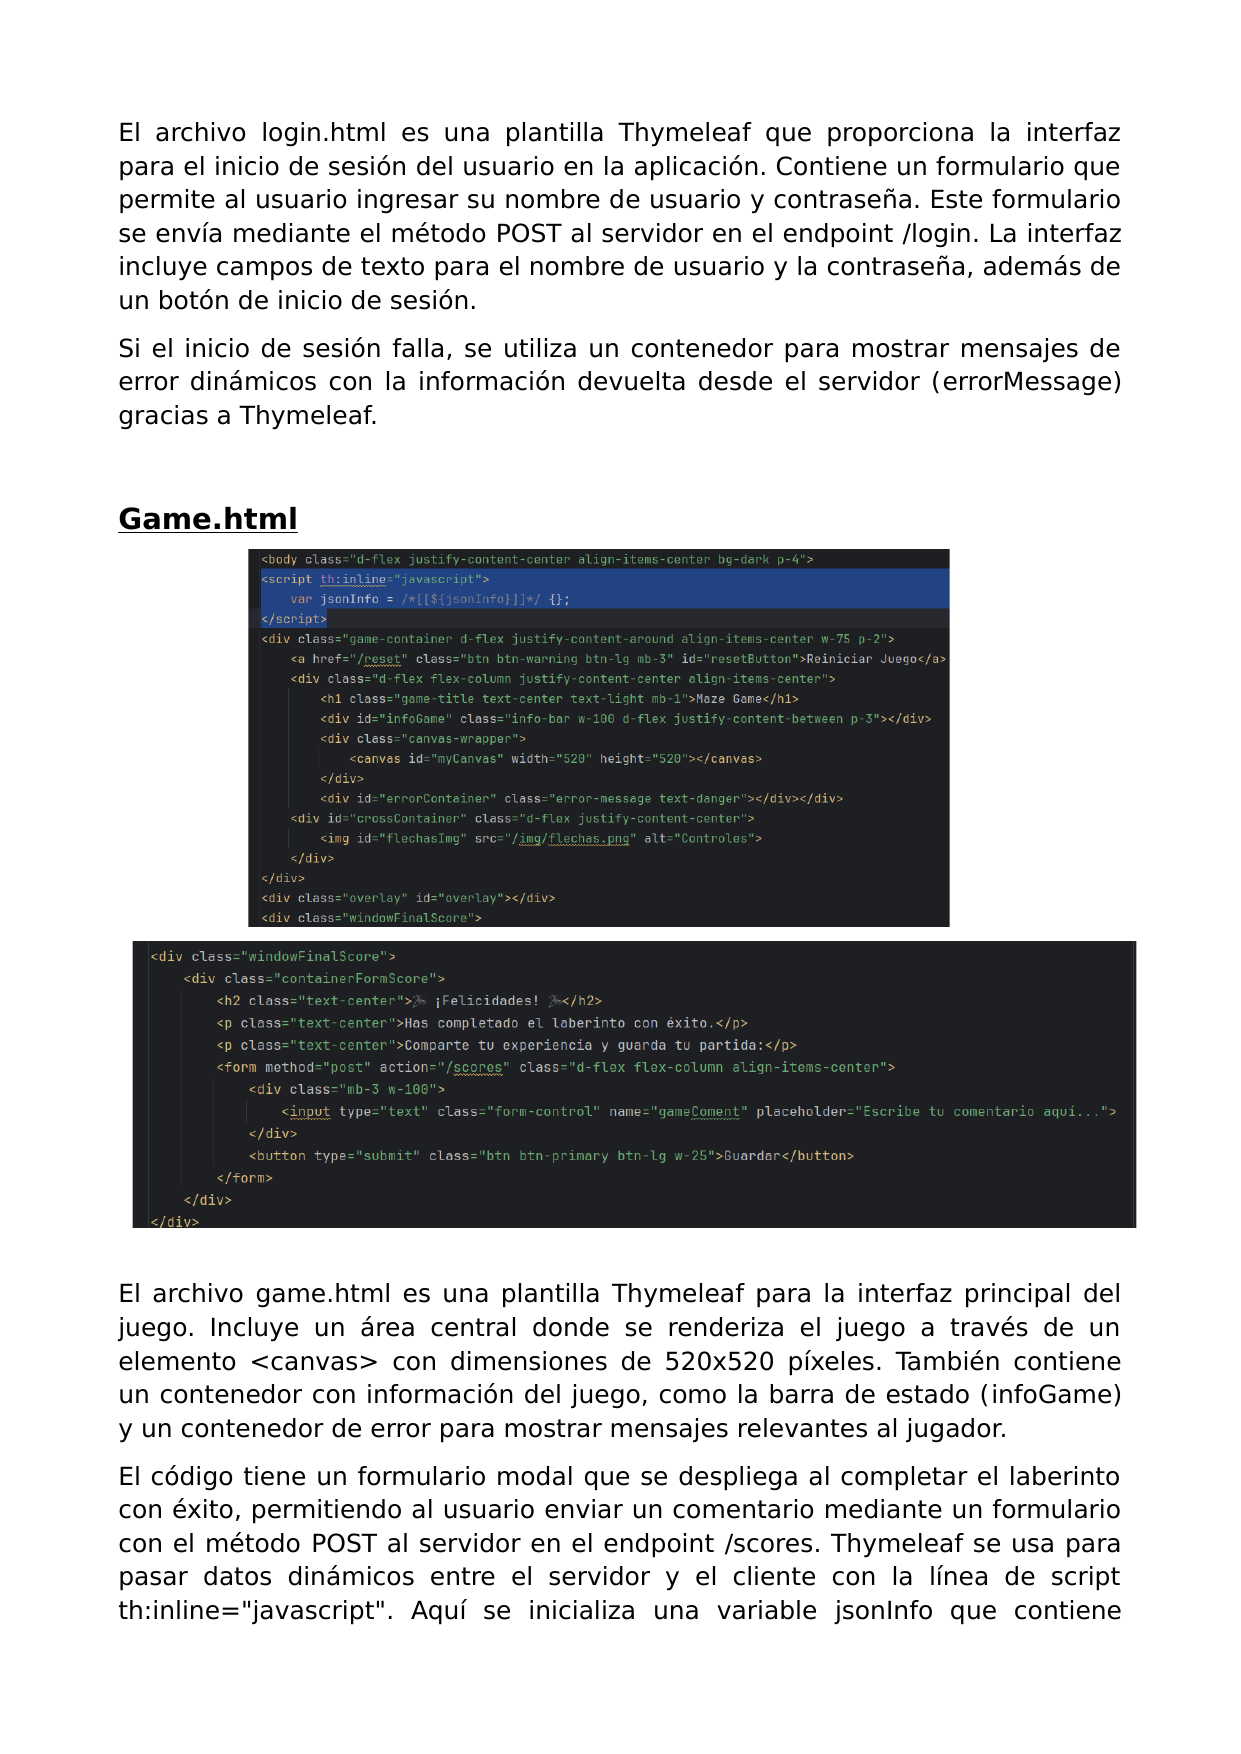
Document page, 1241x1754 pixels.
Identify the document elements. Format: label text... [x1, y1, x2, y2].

text El archivo login.html es una plantilla Thymeleaf que proporciona la interfaz para el inicio de sesión del usuario en la aplicación. Contiene un formulario que permite al usuario ingresar su nombre de usuario y contraseña. Este formulario se envía mediante el método POST al servidor en el endpoint /login. La interfaz incluye campos de texto para el nombre de usuario y la contraseña, además de un botón de inicio de sesión. [118, 118, 1122, 315]
picture [248, 549, 950, 927]
text Game.html [118, 503, 1122, 537]
text El código tiene un formulario modal que se despliega al completar el laberinto con éxito, permitiendo al usuario enviar un comentario mediante un formulario con el método POST al servidor en el endpoint /scores. Thymeleaf se usa para pasar datos dinámicos entre el servidor y el cliente con la línea de script th:inline="javascript". Aquí se inicializa una variable jsonInfo que contiene [118, 1462, 1122, 1625]
text El archivo game.html es una plantilla Thymeleaf para la interfaz principal del juego. Incluye un área central donde se renderiza el juego a través de un elemento <canvas> con dimensiones de 520x520 píxeles. También contiene un contenedor con información del juego, como la barra de estado (infoGame) y un contenedor de error para mostrar mensajes relevantes al jugador. [118, 1280, 1122, 1443]
picture [132, 941, 1137, 1228]
text Si el inicio de sesión falla, se utiliza un contenedor para mostrar mensajes de error dinámicos con la información devuelta desde el servidor (errorMessage) gracias a Thymeleaf. [118, 334, 1122, 430]
